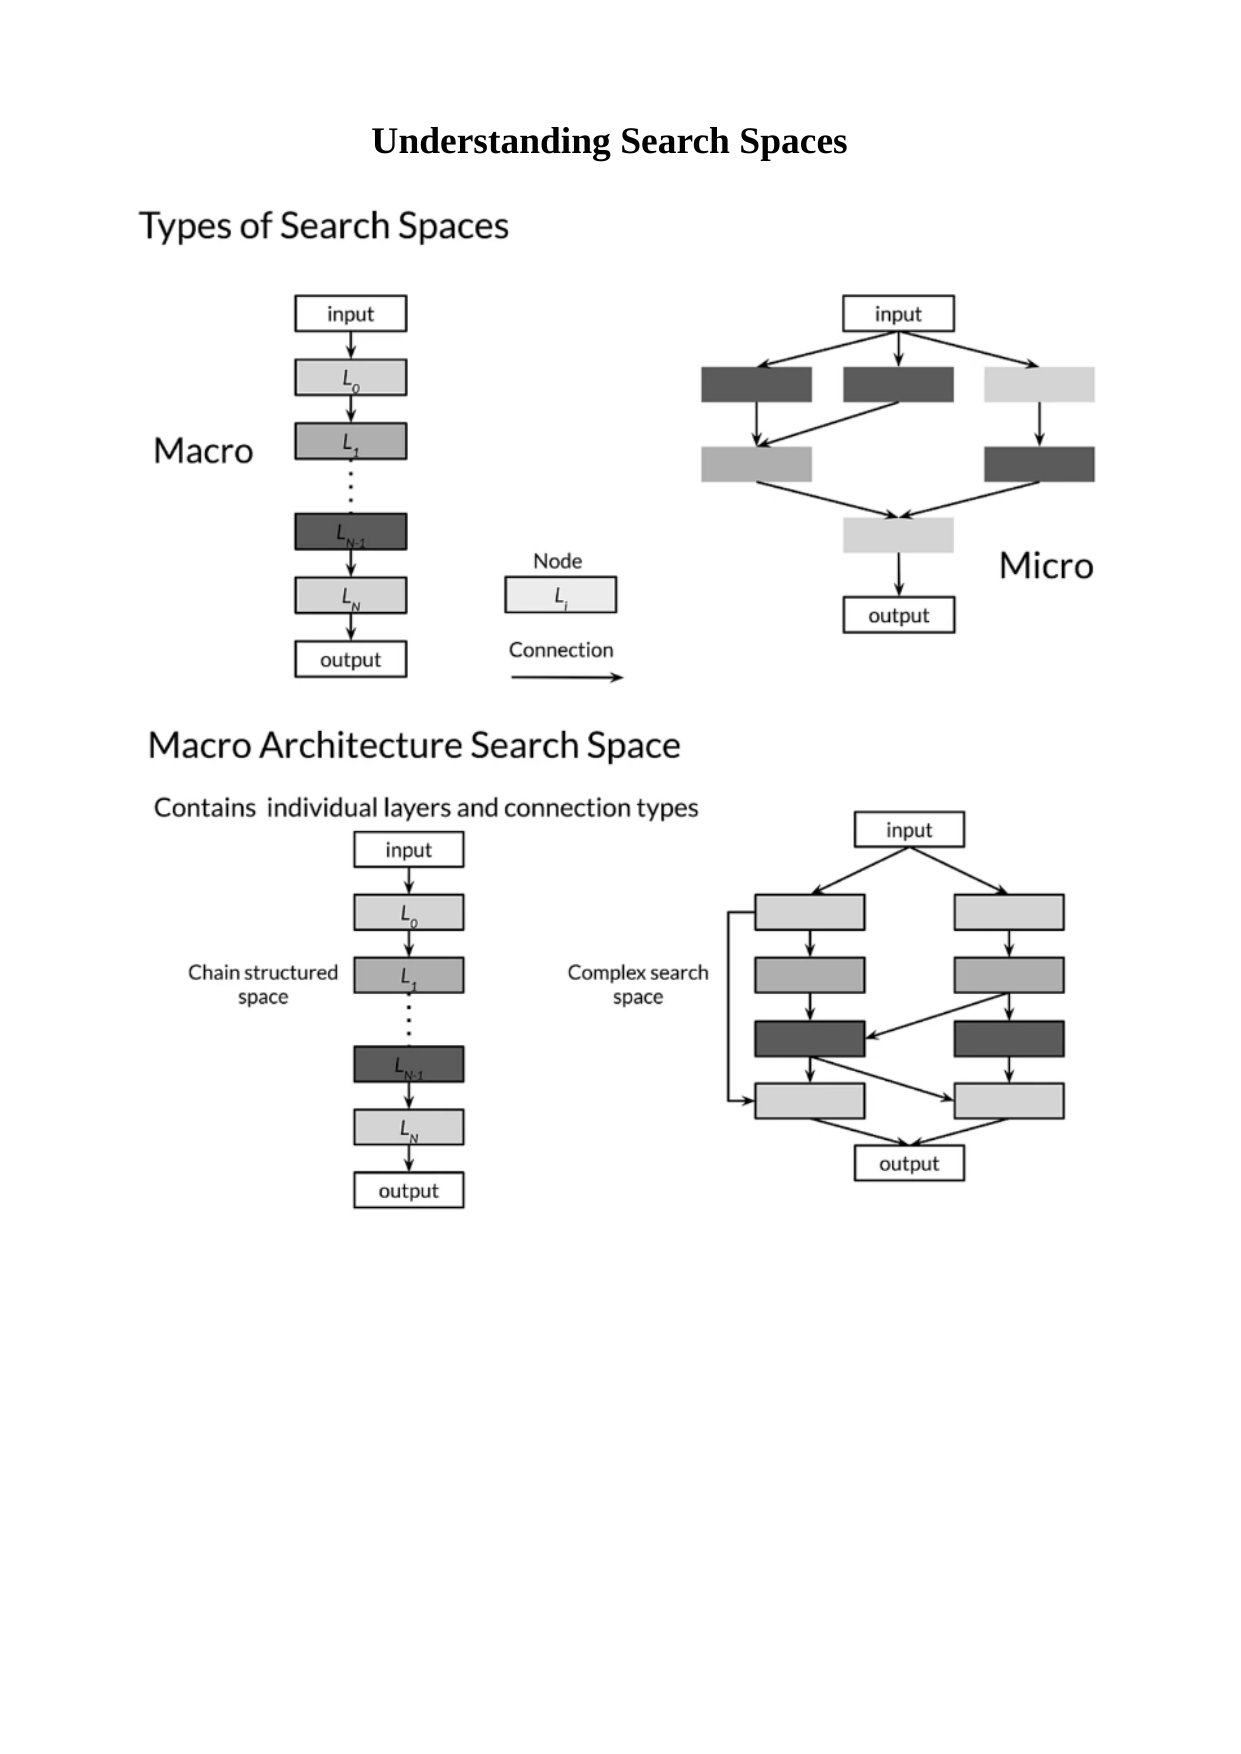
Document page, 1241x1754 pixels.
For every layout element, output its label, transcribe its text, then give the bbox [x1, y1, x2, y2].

subtitle Understanding Search Spaces [118, 118, 1122, 161]
picture [118, 722, 1123, 1216]
picture [118, 202, 1123, 694]
